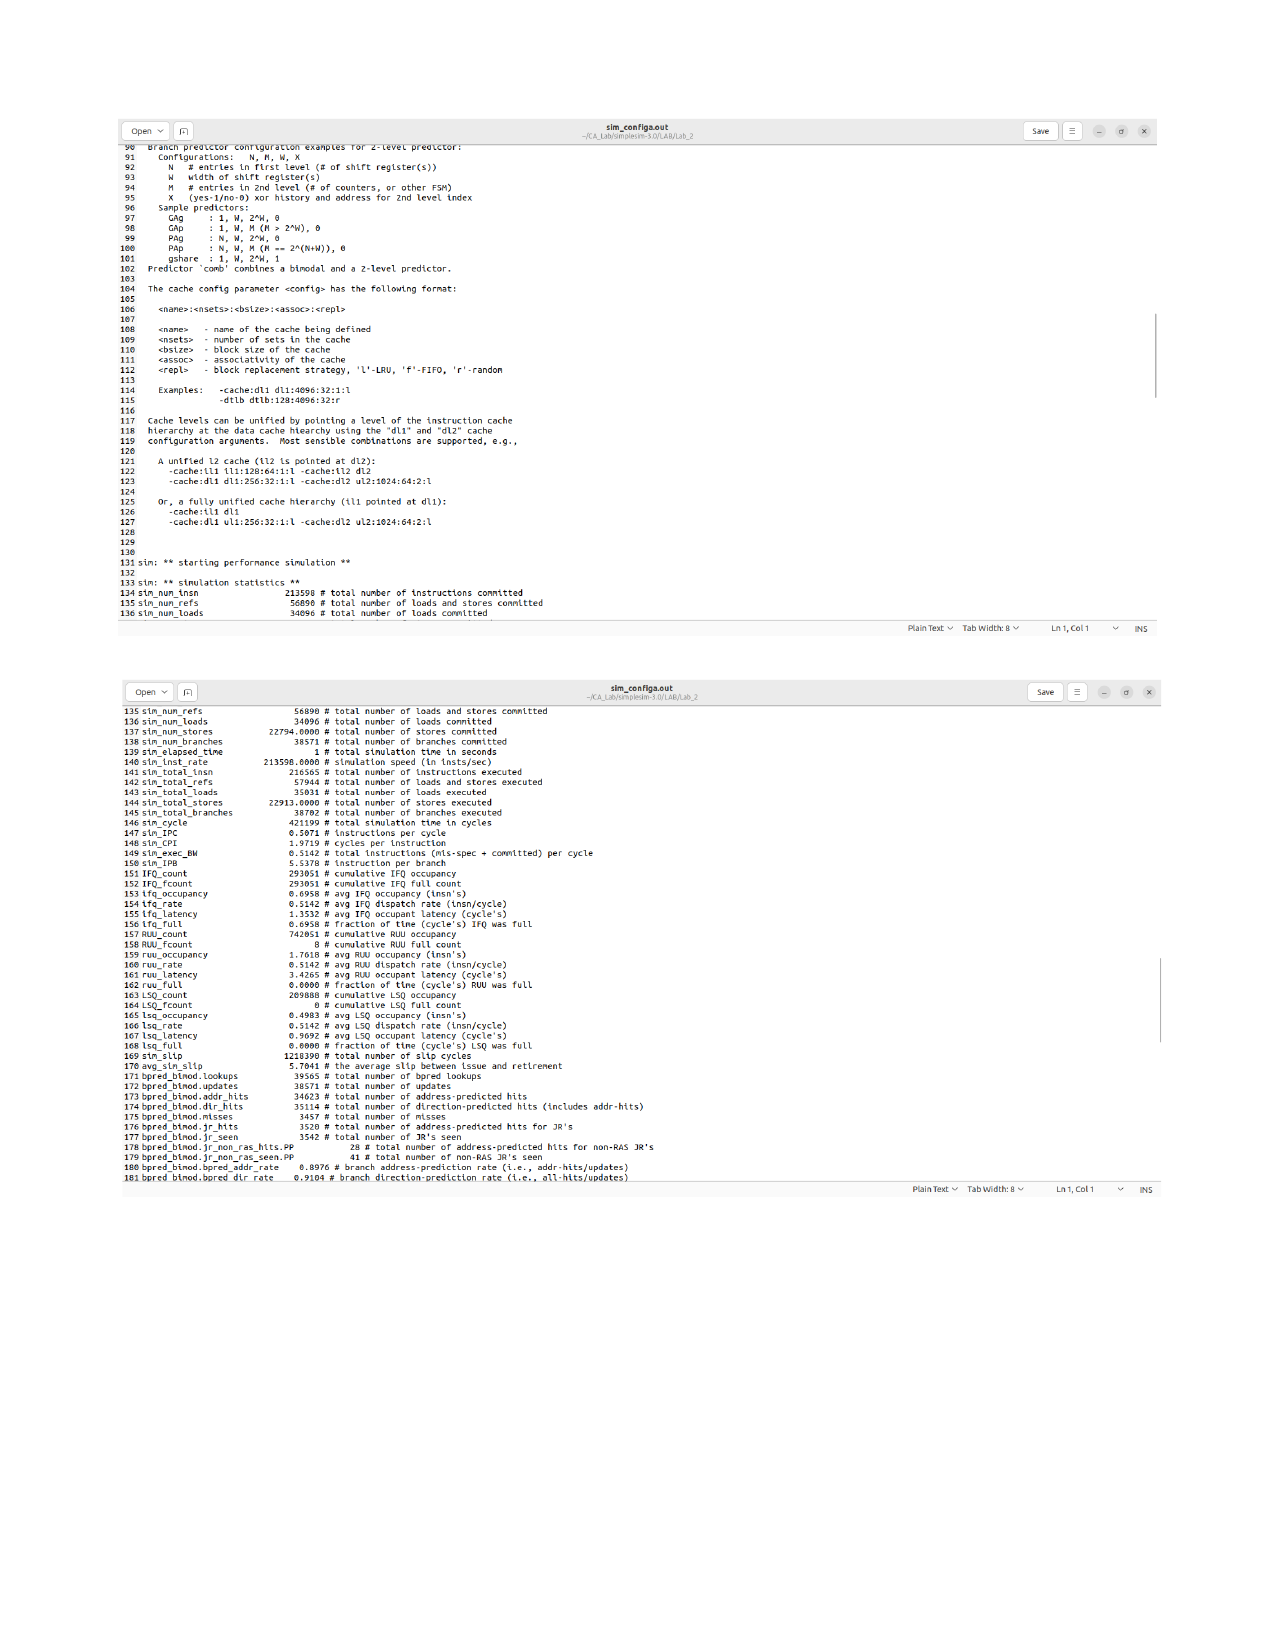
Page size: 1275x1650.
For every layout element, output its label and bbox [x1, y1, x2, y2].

picture [118, 118, 1157, 636]
picture [122, 679, 1162, 1197]
